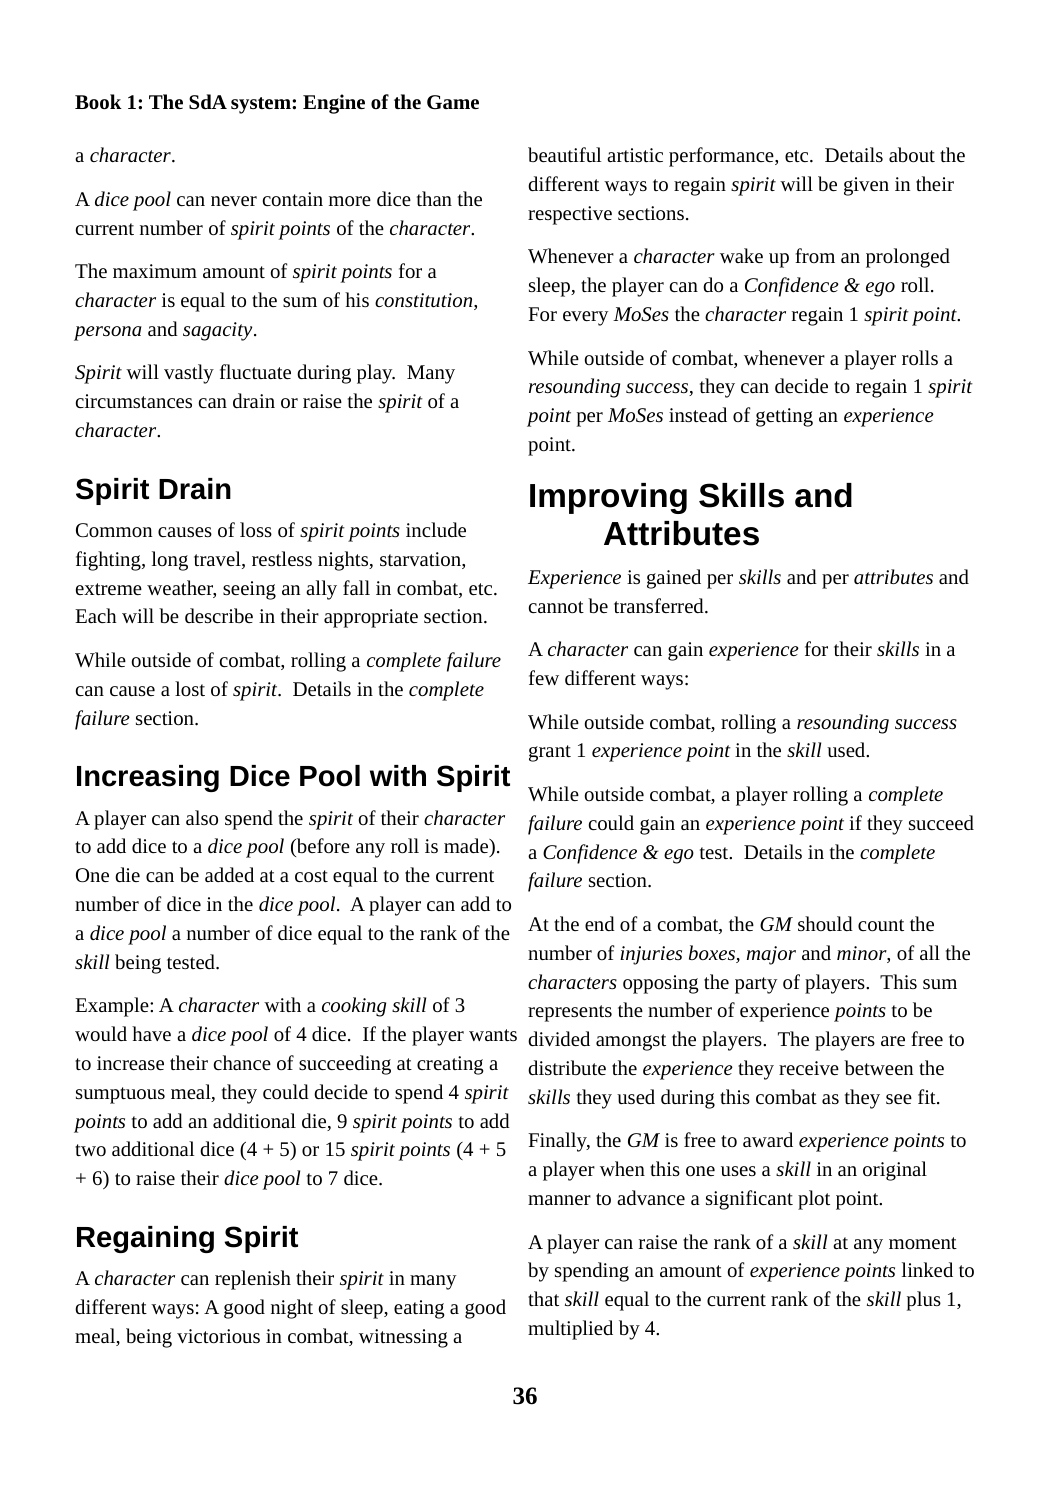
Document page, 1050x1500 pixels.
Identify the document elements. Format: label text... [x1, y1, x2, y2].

text At the end of a combat, the GM should count the number of injuries boxes, major and minor, of all the characters opposing the party of players. This sum represents the number of experience points to be divided amongst the players. The players are free to distribute the experience they receive between the skills they used during this combat as they see fit. [528, 912, 975, 1109]
text While outside combat, a player rolling a complete failure could gain an experience point if they succeed a Confidence & ego test. Details in the complete failure section. [528, 782, 975, 892]
text A player can raise the rank of a skill at any moment by spending an amount of experience points linked to that skill equal to the current rank of the skill plus 1, multiplied by 4. [528, 1229, 975, 1340]
subtitle Improving Skills and Attributes [528, 476, 975, 552]
text While outside combat, rolling a resounding success grant 1 experience point in the skill used. [528, 709, 975, 762]
subtitle Increasing Dice Pool with Spirit [75, 759, 522, 793]
subtitle Regaining Spirit [75, 1220, 522, 1254]
text Finally, the GM is free to award experience points to a player when this one uses a skill in an original manner to advance a significant plot point. [528, 1128, 975, 1210]
text Whenever a character wake up from an prolonged sleep, the player can do a Confidence & ego roll. For every MoSes the character regain 1 spirit point. [528, 244, 975, 326]
text While outside of combat, rolling a complete failure can cause a lost of spirit. Details in the complete failure section. [75, 648, 522, 729]
text A player can also spend the spirit of their character to add dice to a dice pool (before any roll is made). One die can be added at a cost equal to the current number of dice in the dice pool. A player can add to a dice pool a number of dice equal to the rank of the skill being tested. [75, 805, 522, 974]
text Experience is gained per skills and per attributes and cannot be transferred. [528, 565, 975, 618]
text a character. [75, 143, 522, 167]
text While outside of combat, whenever a player rolls a resounding success, they can decide to regain 1 spirit point per MoSes instead of getting an experience point. [528, 346, 975, 456]
text A dice pool can never contain more dice than the current number of spirit points of the character. [75, 187, 522, 240]
text A character can replenish their spirit in many different ways: A good night of sleep, eating a good meal, being victorious in combat, witnessing a [75, 1266, 522, 1348]
subtitle Spirit Drain [75, 472, 522, 505]
text Common causes of loss of spirit points include fighting, long travel, restless nights, starvation, extreme weather, seeing an ally fall in combat, etc. Each will be describe in their appropriate section. [75, 518, 522, 628]
text beautiful artistic performance, etc. Details about the different ways to regain spirit will be given in their respective sections. [528, 143, 975, 225]
text The maximum amount of spirit points for a character is equal to the sum of his constitution, persona and sagacity. [75, 259, 522, 341]
text Example: A character with a cooking skill of 3 would have a dice pool of 4 dice. If the player wants to increase their chance of succeeding at creating a sumptuous meal, they could decide to spend 4 spirit points to add an additional die, 9 spirit points to add two additional dice (4 + 5) or 15 spirit points (4 + 5 + 6) to raise their dice pool to 7 dice. [75, 993, 522, 1190]
text Spirit will vastly fluctuate during play. Many circumstances can drain or raise the spirit of a character. [75, 360, 522, 442]
text A character can gain experience for their skills in a few different ways: [528, 637, 975, 690]
